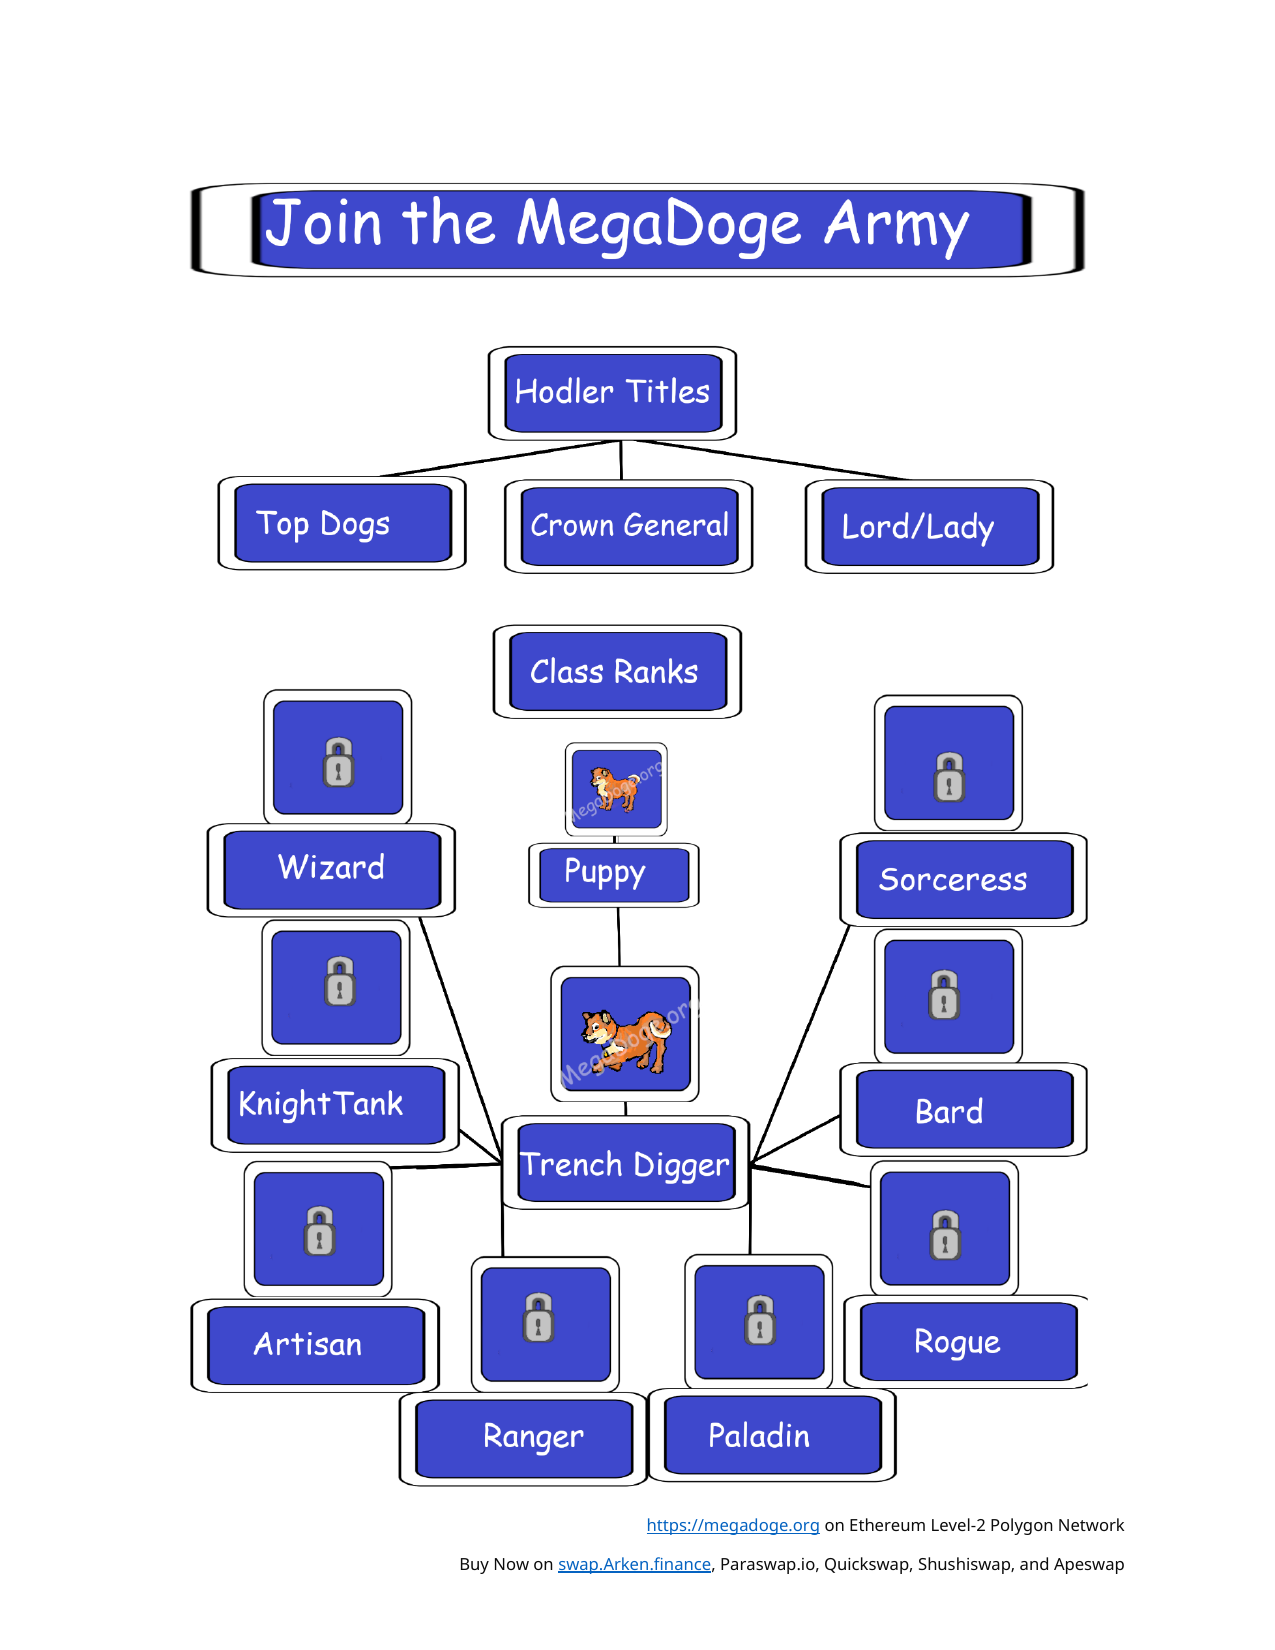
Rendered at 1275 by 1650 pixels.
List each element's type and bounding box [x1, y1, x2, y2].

picture [187, 150, 1088, 1499]
